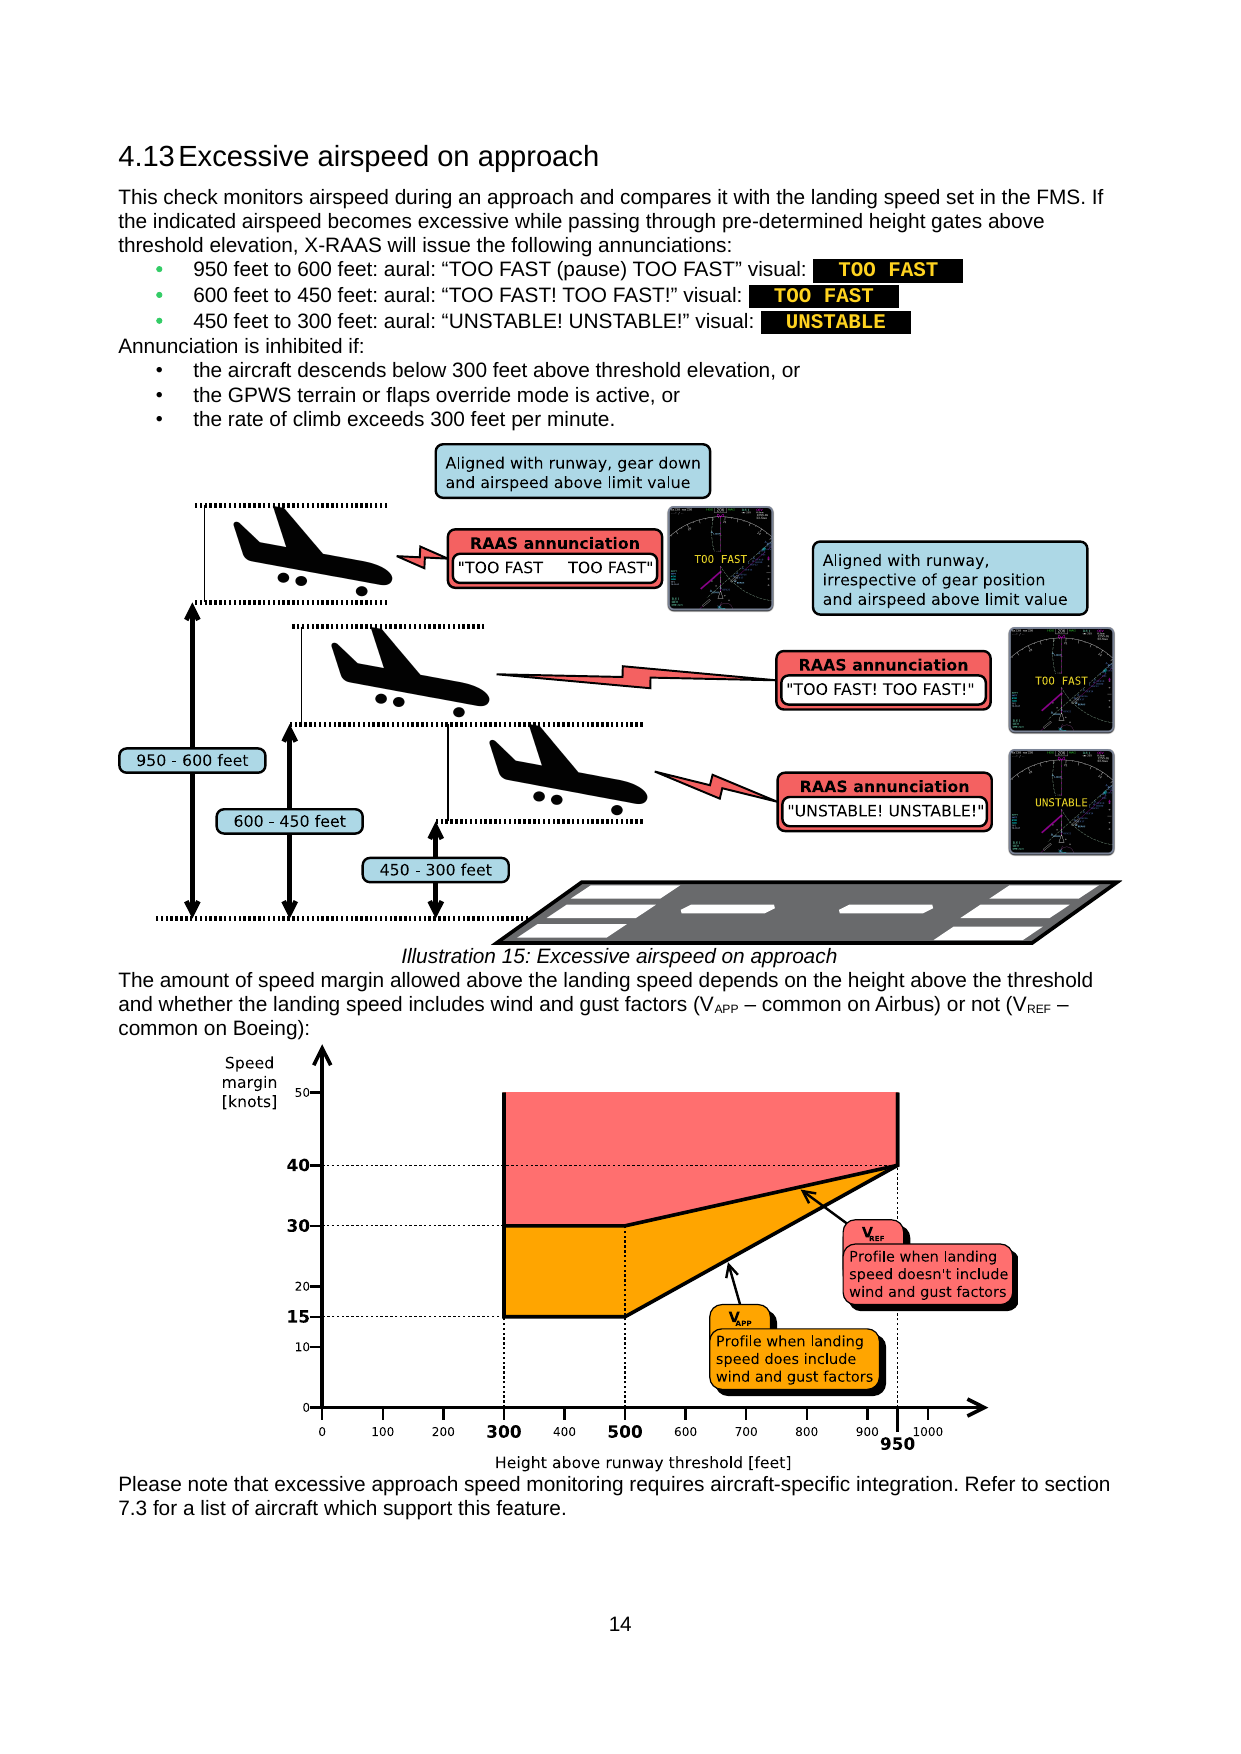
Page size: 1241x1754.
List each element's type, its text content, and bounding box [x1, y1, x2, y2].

list 450 feet to 300 feet: aural: “UNSTABLE! UNSTABLE!” visual: UNSTABLE [156, 308, 1122, 334]
list the aircraft descends below 300 feet above threshold elevation, or [156, 358, 1122, 382]
text The amount of speed margin allowed above the landing speed depends on the height above the threshold and whether the landing speed includes wind and gust factors (VAPP – common on Airbus) or not (VREF – common on Boeing): [118, 968, 1122, 1040]
list the rate of climb exceeds 300 feet per minute. [156, 406, 1122, 431]
text Please note that excessive approach speed monitoring requires aircraft-specific integration. Refer to section 7.3 for a list of aircraft which support this feature. [118, 1471, 1122, 1519]
list 950 feet to 600 feet: aural: “TOO FAST (pause) TOO FAST” visual: TOO FAST [156, 257, 1122, 283]
list 600 feet to 450 feet: aural: “TOO FAST! TOO FAST!” visual: TOO FAST [156, 283, 1122, 308]
list the GPWS terrain or flaps override mode is active, or [156, 382, 1122, 406]
text Illustration 15: Excessive airspeed on approach [118, 945, 1122, 968]
text This check monitors airspeed during an approach and compares it with the landing speed set in the FMS. If the indicated airspeed becomes excessive while passing through pre-determined height gates above threshold elevation, X-RAAS will issue the following annunciations: [118, 185, 1122, 257]
text Annunciation is inhibited if: [118, 334, 1122, 358]
subtitle Excessive airspeed on approach [118, 139, 1122, 172]
